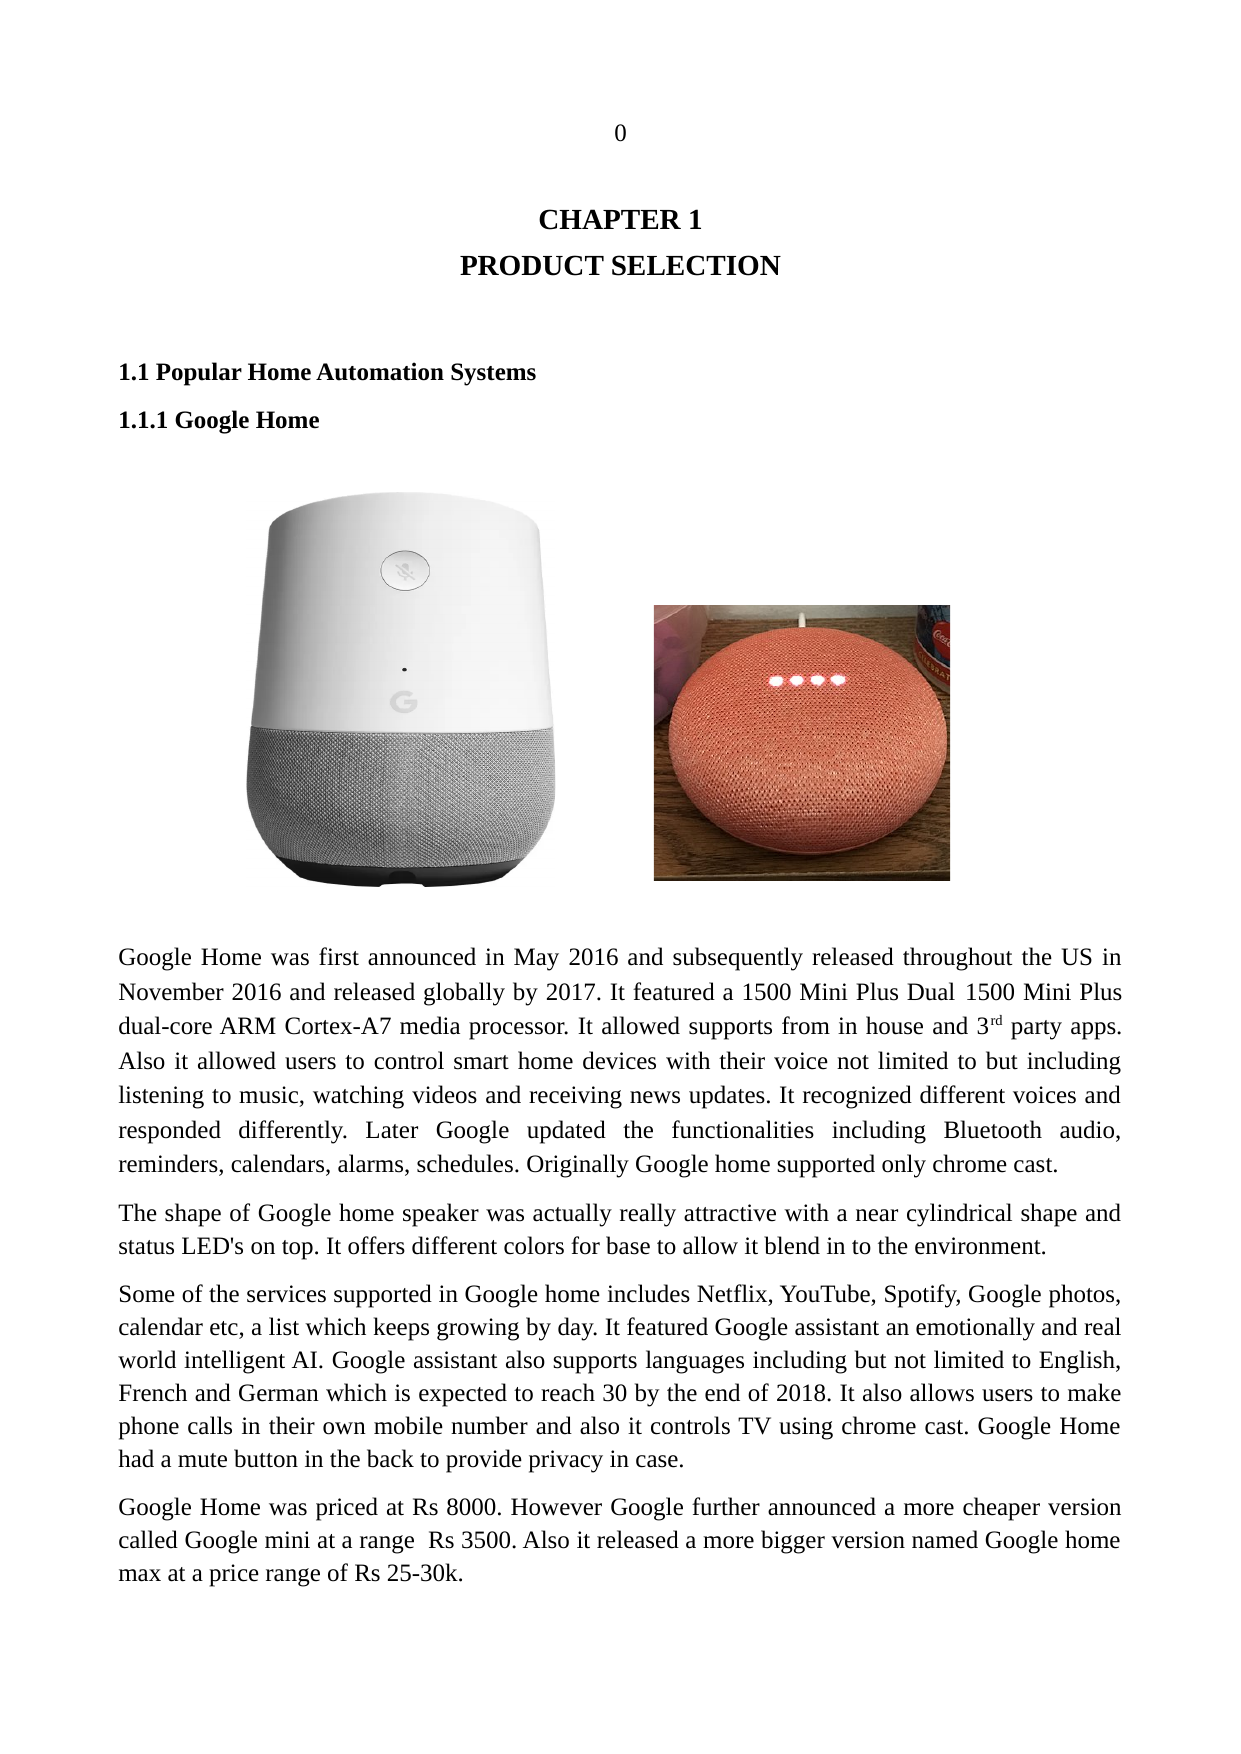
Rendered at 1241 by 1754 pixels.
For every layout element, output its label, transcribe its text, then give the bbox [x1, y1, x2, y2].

picture [246, 492, 556, 887]
text Some of the services supported in Google home includes Netflix, YouTube, Spotify, Google photos, calendar etc, a list which keeps growing by day. It featured Google assistant an emotionally and real world intelligent AI. Google assistant also supports languages including but not limited to English, French and German which is expected to reach 30 by the end of 2018. It also allows users to make phone calls in their own mobile number and also it controls TV using chrome cast. Google Home had a mute button in the back to provide privacy in case. [118, 1279, 1122, 1473]
picture [653, 605, 951, 881]
text Google Home was priced at Rs 8000. However Google further announced a more cheaper version called Google mini at a range Rs 3500. Also it released a more bigger version named Google home max at a price range of Rs 25-30k. [118, 1492, 1122, 1586]
title 1.1 Popular Home Automation Systems [118, 326, 1122, 393]
text Google Home was first announced in May 2016 and subsequently released throughout the US in November 2016 and released globally by 2017. It featured a 1500 Mini Plus Dual 1500 Mini Plus dual-core ARM Cortex-A7 media processor. It allowed supports from in house and 3rd party apps. Also it allowed users to control smart home devices with their voice not limited to but including listening to music, watching videos and receiving news updates. It recognized different voices and responded differently. Later Google updated the functionalities including Bluetooth audio, reminders, calendars, alarms, schedules. Originally Google home supported only chrome cast. [118, 942, 1122, 1178]
text PRODUCT SELECTION [118, 248, 1122, 281]
title CHAPTER 1 [118, 202, 1122, 235]
text The shape of Google home speaker was actually really attractive with a near cylindrical shape and status LED's on top. It offers different colors for base to allow it blend in to the environment. [118, 1198, 1122, 1260]
text 1.1.1 Google Home [118, 406, 1122, 434]
